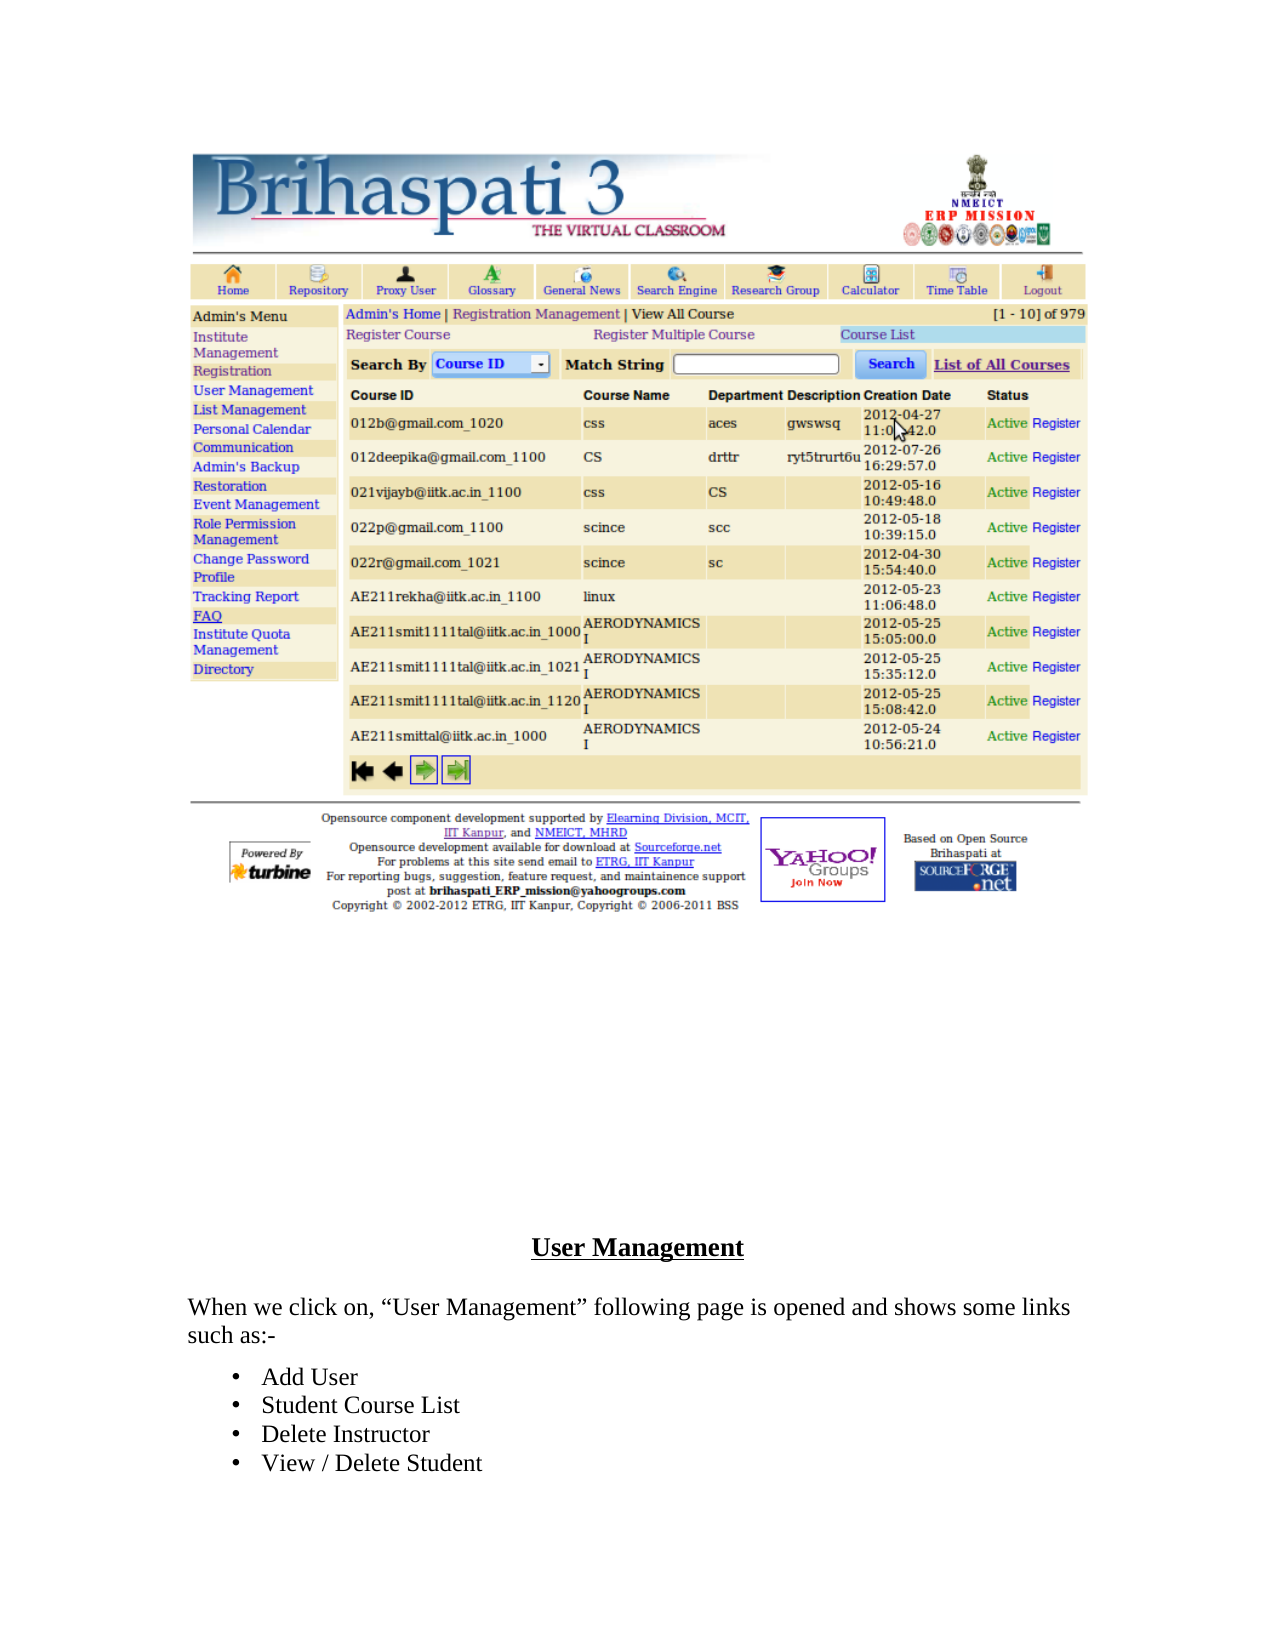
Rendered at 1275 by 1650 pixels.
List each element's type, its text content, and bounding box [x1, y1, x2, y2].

picture [187, 150, 1088, 930]
text When we click on, “User Management” following page is opened and shows some links such as:- [187, 1292, 1087, 1349]
list View / Delete Student [232, 1448, 1087, 1477]
list Add User [232, 1362, 1087, 1391]
list Student Course List [232, 1391, 1087, 1419]
subtitle User Management [187, 1232, 1087, 1263]
list Delete Instructor [232, 1419, 1087, 1448]
